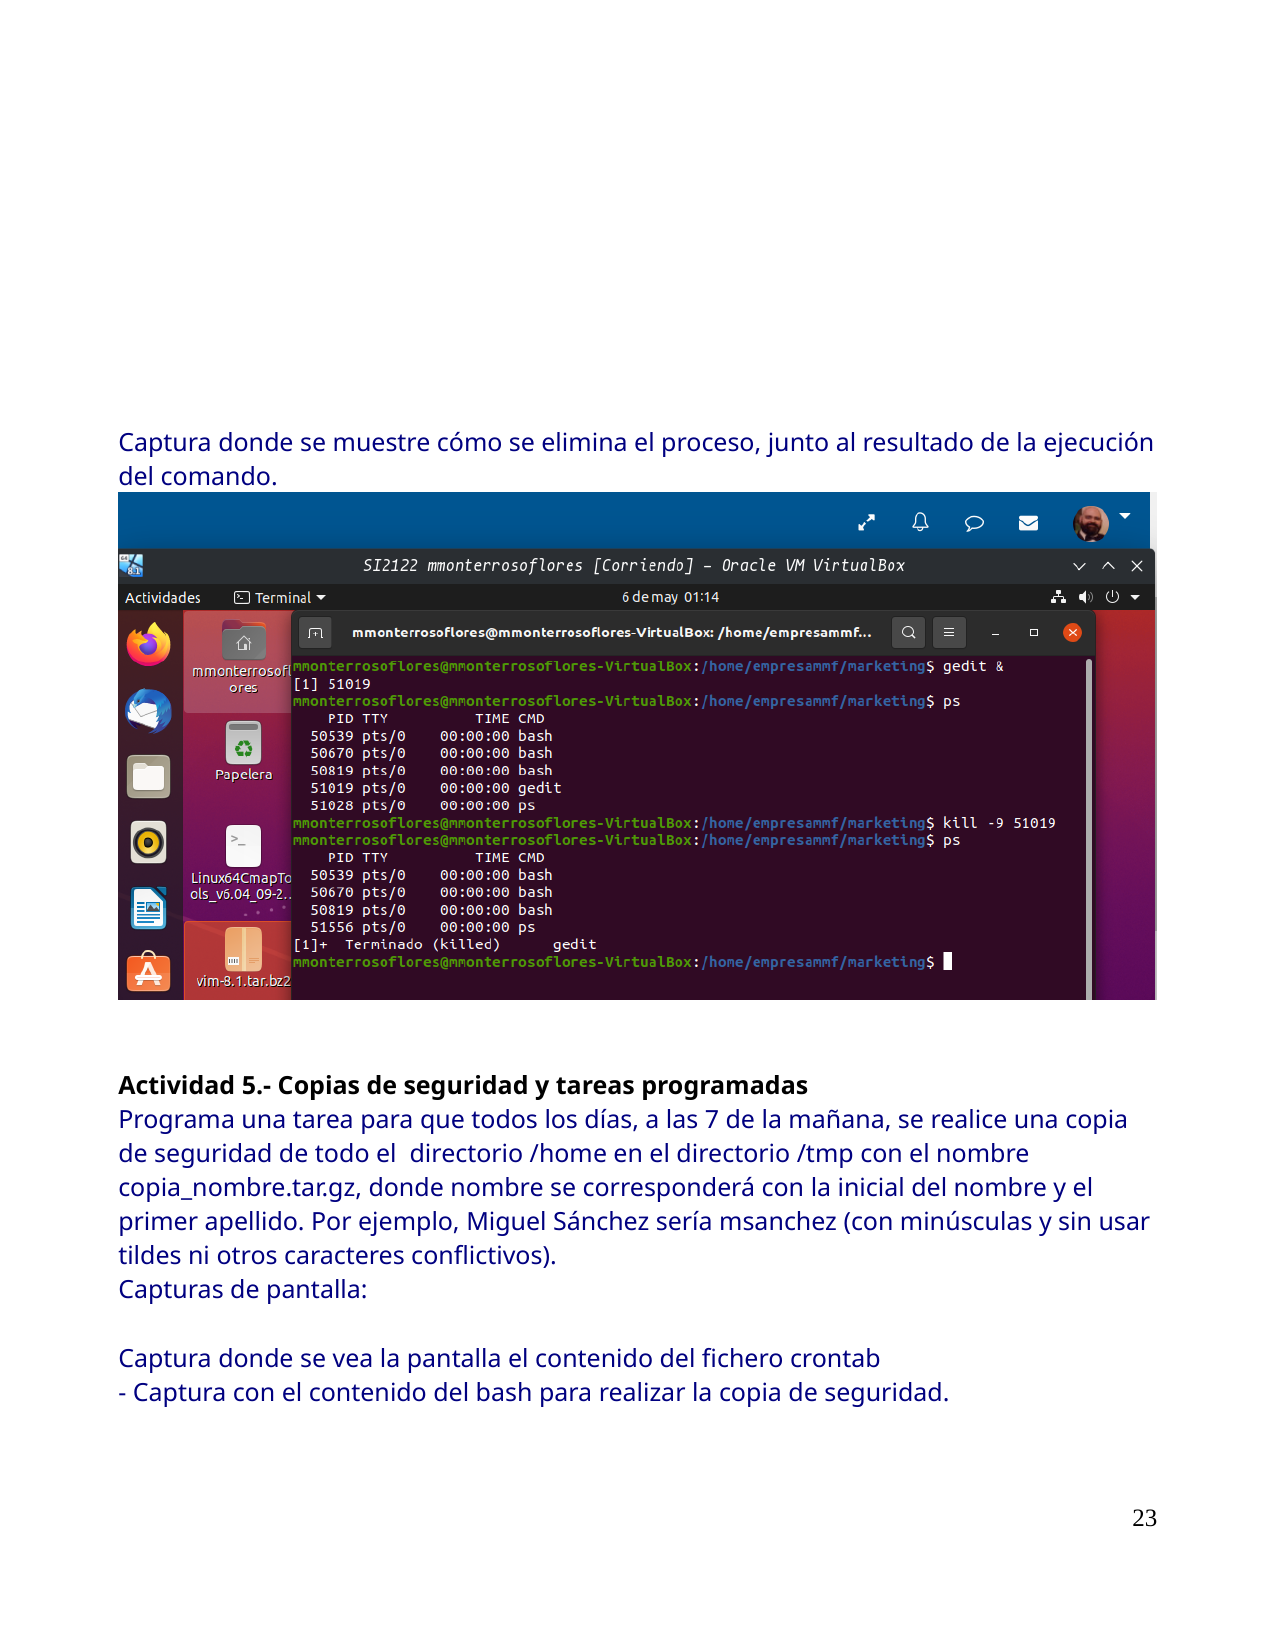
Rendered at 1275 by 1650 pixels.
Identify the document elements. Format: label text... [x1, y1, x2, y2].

picture [118, 492, 1157, 1000]
text Capturas de pantalla: [118, 1272, 1157, 1306]
text Actividad 5.- Copias de seguridad y tareas programadas [118, 1068, 1157, 1102]
text Captura donde se vea la pantalla el contenido del fichero crontab [118, 1340, 1157, 1374]
text Captura donde se muestre cómo se elimina el proceso, junto al resultado de la ejecución del comando. [118, 425, 1157, 492]
text Programa una tarea para que todos los días, a las 7 de la mañana, se realice una copia de seguridad de todo el directorio /home en el directorio /tmp con el nombre copia_nombre.tar.gz, donde nombre se corresponderá con la inicial del nombre y el primer apellido. Por ejemplo, Miguel Sánchez sería msanchez (con minúsculas y sin usar tildes ni otros caracteres conflictivos). [118, 1102, 1157, 1272]
table_header [118, 1000, 1157, 1034]
text - Captura con el contenido del bash para realizar la copia de seguridad. [118, 1374, 1157, 1408]
